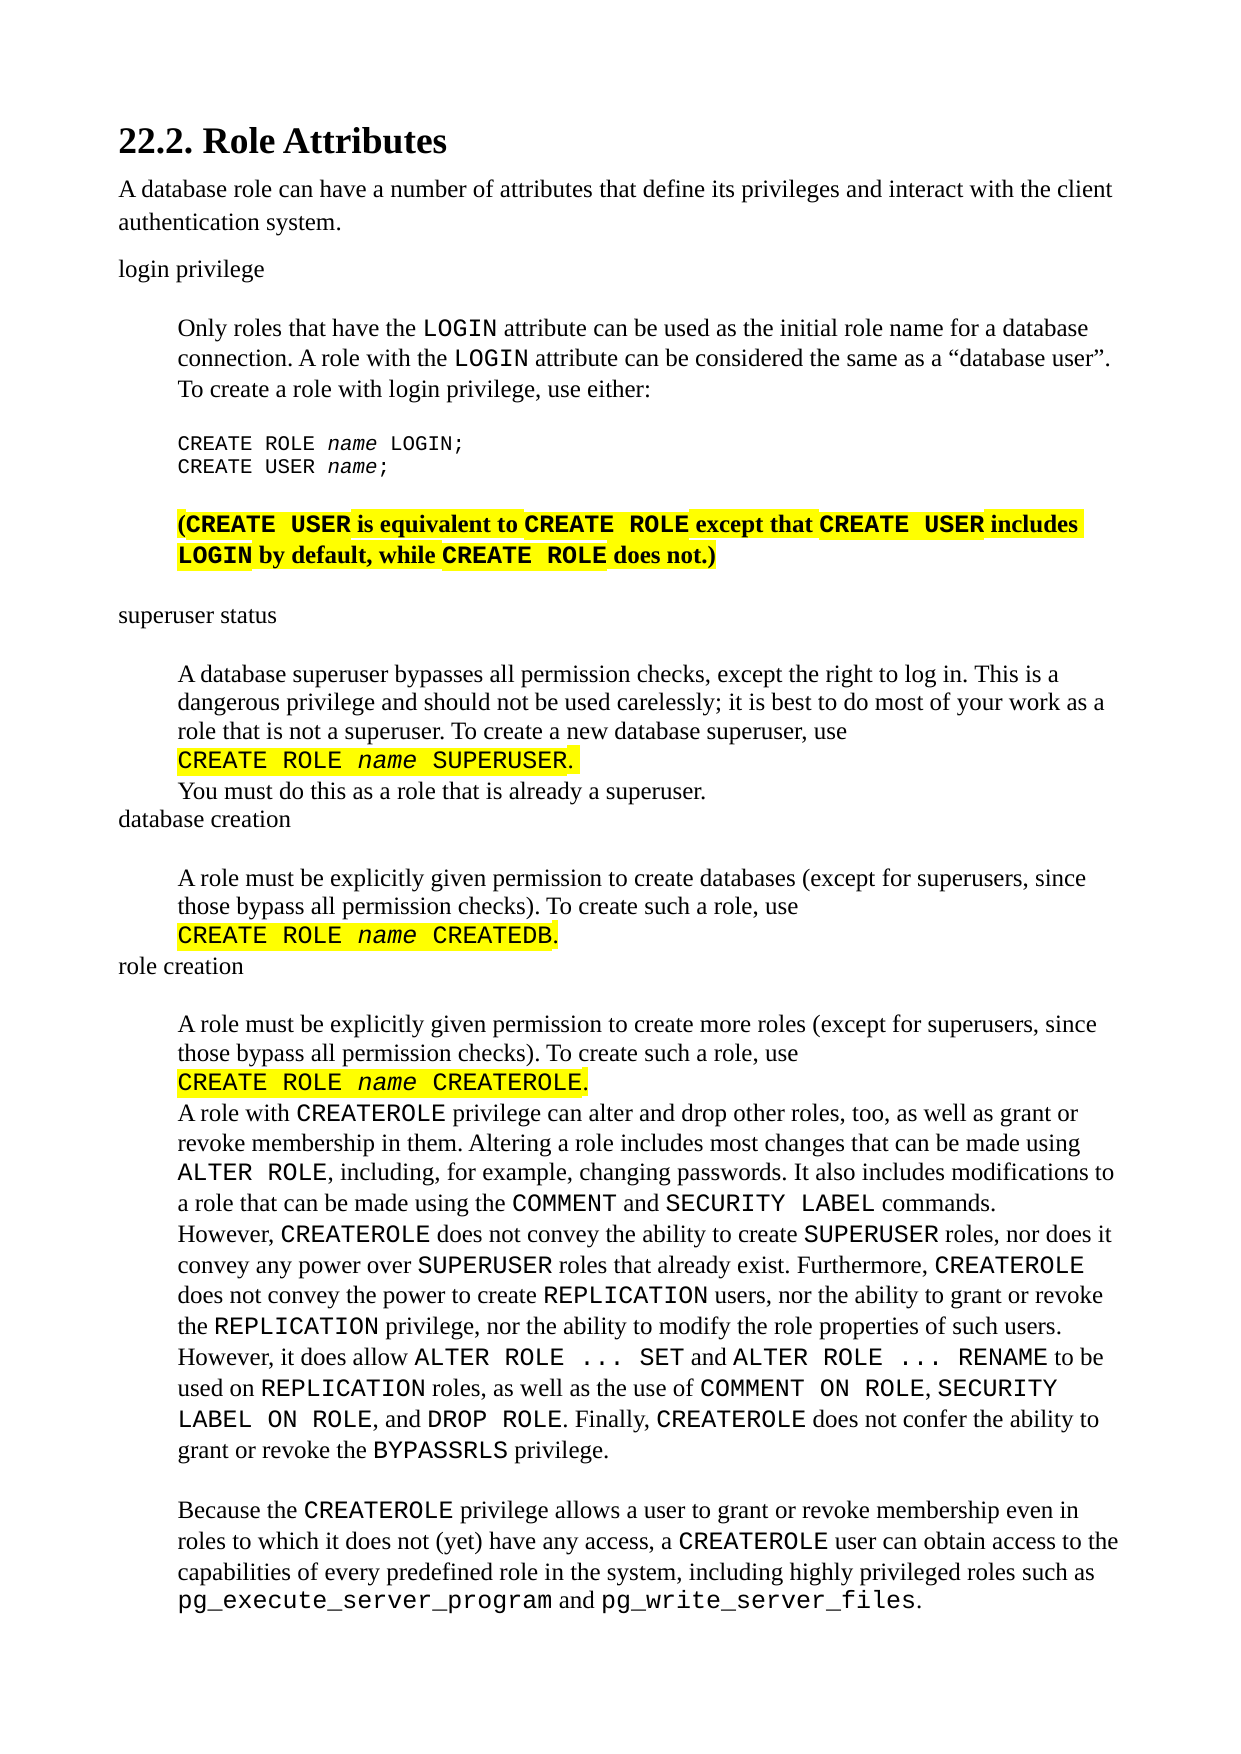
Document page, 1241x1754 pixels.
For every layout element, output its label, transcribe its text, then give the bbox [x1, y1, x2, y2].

subtitle 22.2. Role Attributes [118, 118, 1122, 161]
list Only roles that have the LOGIN attribute can be used as the initial role name for a database connection. A role with the LOGIN attribute can be considered the same as a “database user”. To create a role with login privilege, use either: [177, 313, 1122, 403]
list A database superuser bypasses all permission checks, except the right to log in. This is a dangerous privilege and should not be used carelessly; it is best to do most of your work as a role that is not a superuser. To create a new database superuser, use [177, 659, 1122, 745]
list (CREATE USER is equivalent to CREATE ROLE except that CREATE USER includes LOGIN by default, while CREATE ROLE does not.) [177, 509, 1122, 571]
list A role must be explicitly given permission to create databases (except for superusers, since those bypass all permission checks). To create such a role, use [177, 863, 1122, 920]
list A role must be explicitly given permission to create more roles (except for superusers, since those bypass all permission checks). To create such a role, use [177, 1009, 1122, 1067]
list CREATE ROLE name CREATEROLE. [177, 1067, 1122, 1098]
text CREATE USER name; [177, 456, 1122, 480]
subtitle superuser status [118, 600, 1122, 629]
subtitle role creation [118, 951, 1122, 980]
list You must do this as a role that is already a superuser. [177, 776, 1122, 804]
subtitle login privilege [118, 254, 1122, 283]
list CREATE ROLE name SUPERUSER. [177, 745, 1122, 776]
text A database role can have a number of attributes that define its privileges and interact with the client authentication system. [118, 174, 1122, 236]
subtitle database creation [118, 804, 1122, 833]
list Because the CREATEROLE privilege allows a user to grant or revoke membership even in roles to which it does not (yet) have any access, a CREATEROLE user can obtain access to the capabilities of every predefined role in the system, including highly privileged roles such as pg_execute_server_program and pg_write_server_files. [177, 1495, 1122, 1616]
text CREATE ROLE name LOGIN; [177, 432, 1122, 456]
list However, CREATEROLE does not convey the ability to create SUPERUSER roles, nor does it convey any power over SUPERUSER roles that already exist. Furthermore, CREATEROLE does not convey the power to create REPLICATION users, nor the ability to grant or revoke the REPLICATION privilege, nor the ability to modify the role properties of such users. However, it does allow ALTER ROLE ... SET and ALTER ROLE ... RENAME to be used on REPLICATION roles, as well as the use of COMMENT ON ROLE, SECURITY LABEL ON ROLE, and DROP ROLE. Finally, CREATEROLE does not confer the ability to grant or revoke the BYPASSRLS privilege. [177, 1219, 1122, 1466]
list A role with CREATEROLE privilege can alter and drop other roles, too, as well as grant or revoke membership in them. Altering a role includes most changes that can be made using ALTER ROLE, including, for example, changing passwords. It also includes modifications to a role that can be made using the COMMENT and SECURITY LABEL commands. [177, 1098, 1122, 1219]
list CREATE ROLE name CREATEDB. [177, 920, 1122, 951]
